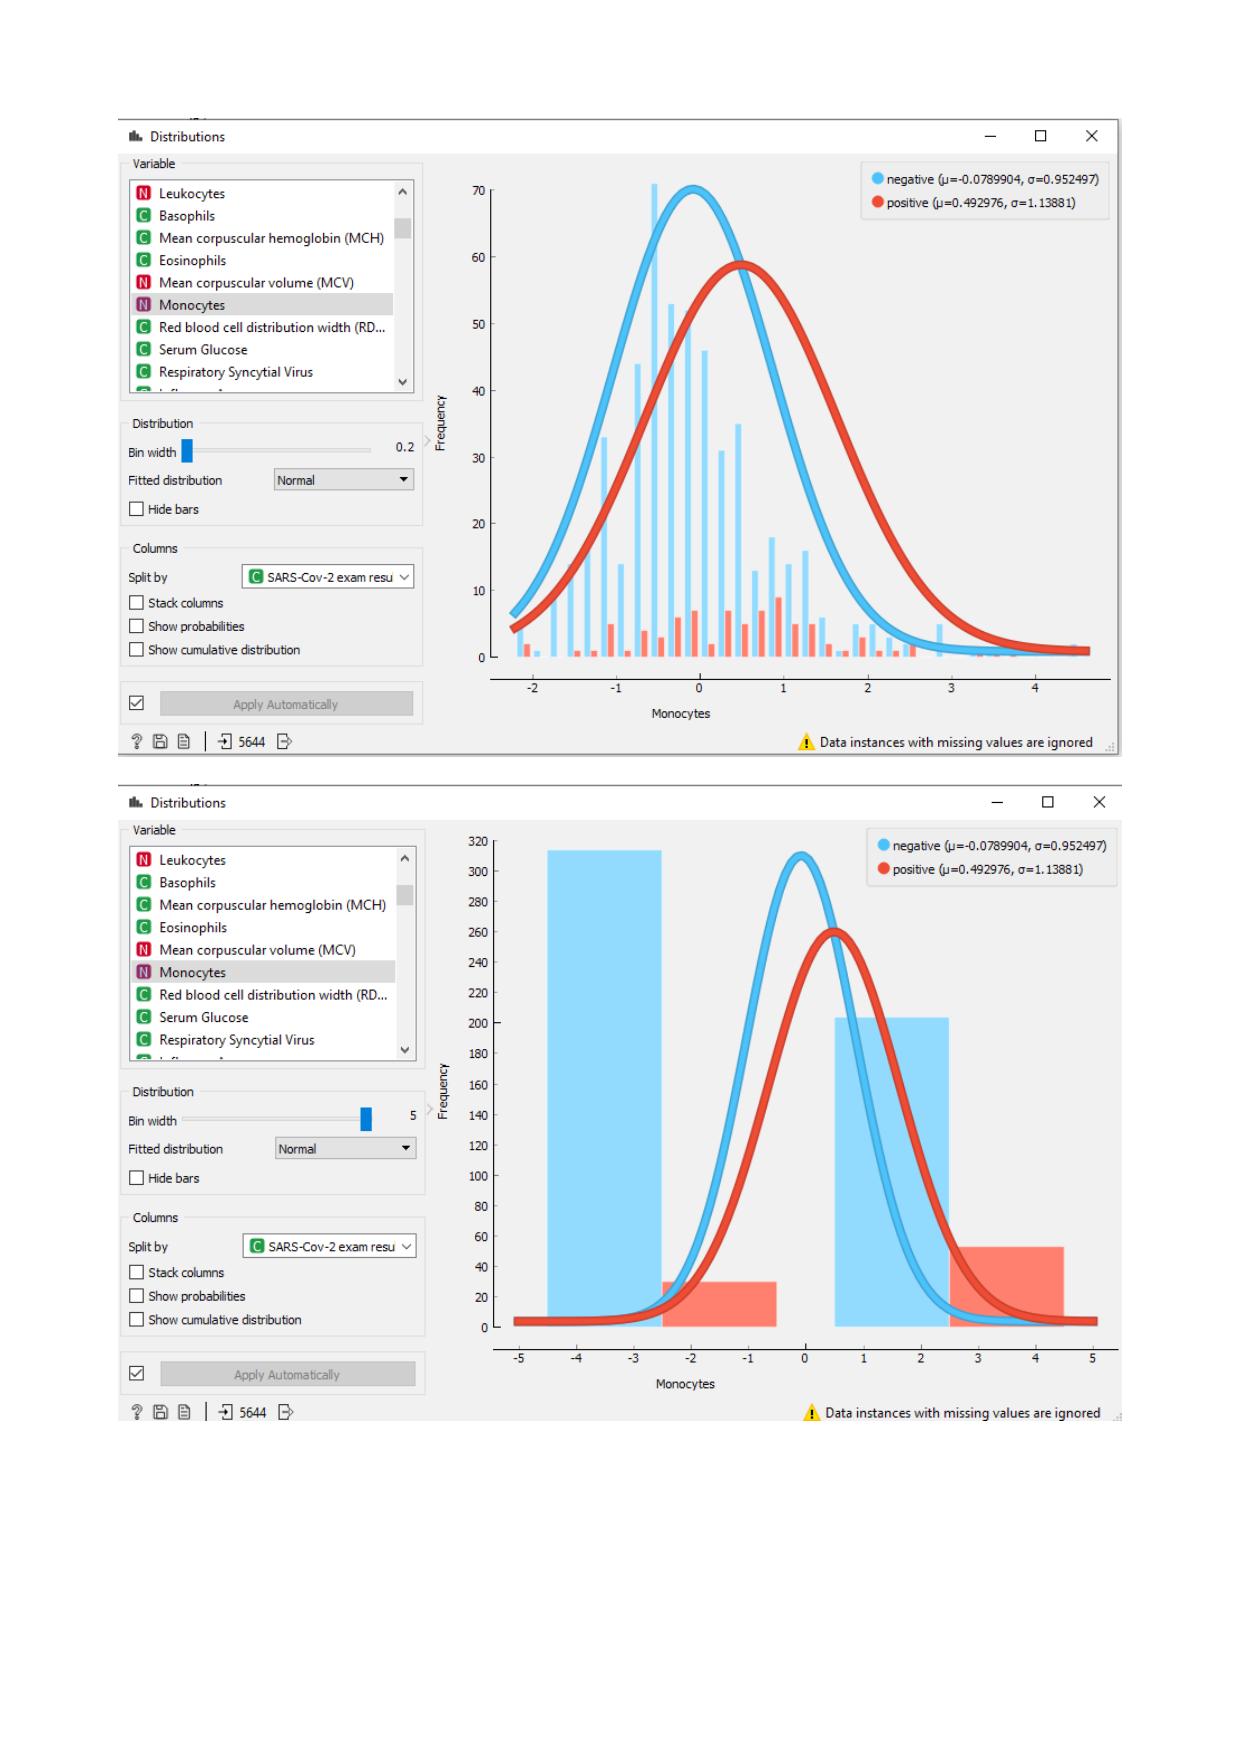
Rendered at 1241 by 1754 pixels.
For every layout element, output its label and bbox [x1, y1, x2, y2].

picture [118, 784, 1122, 1421]
picture [118, 118, 1122, 757]
